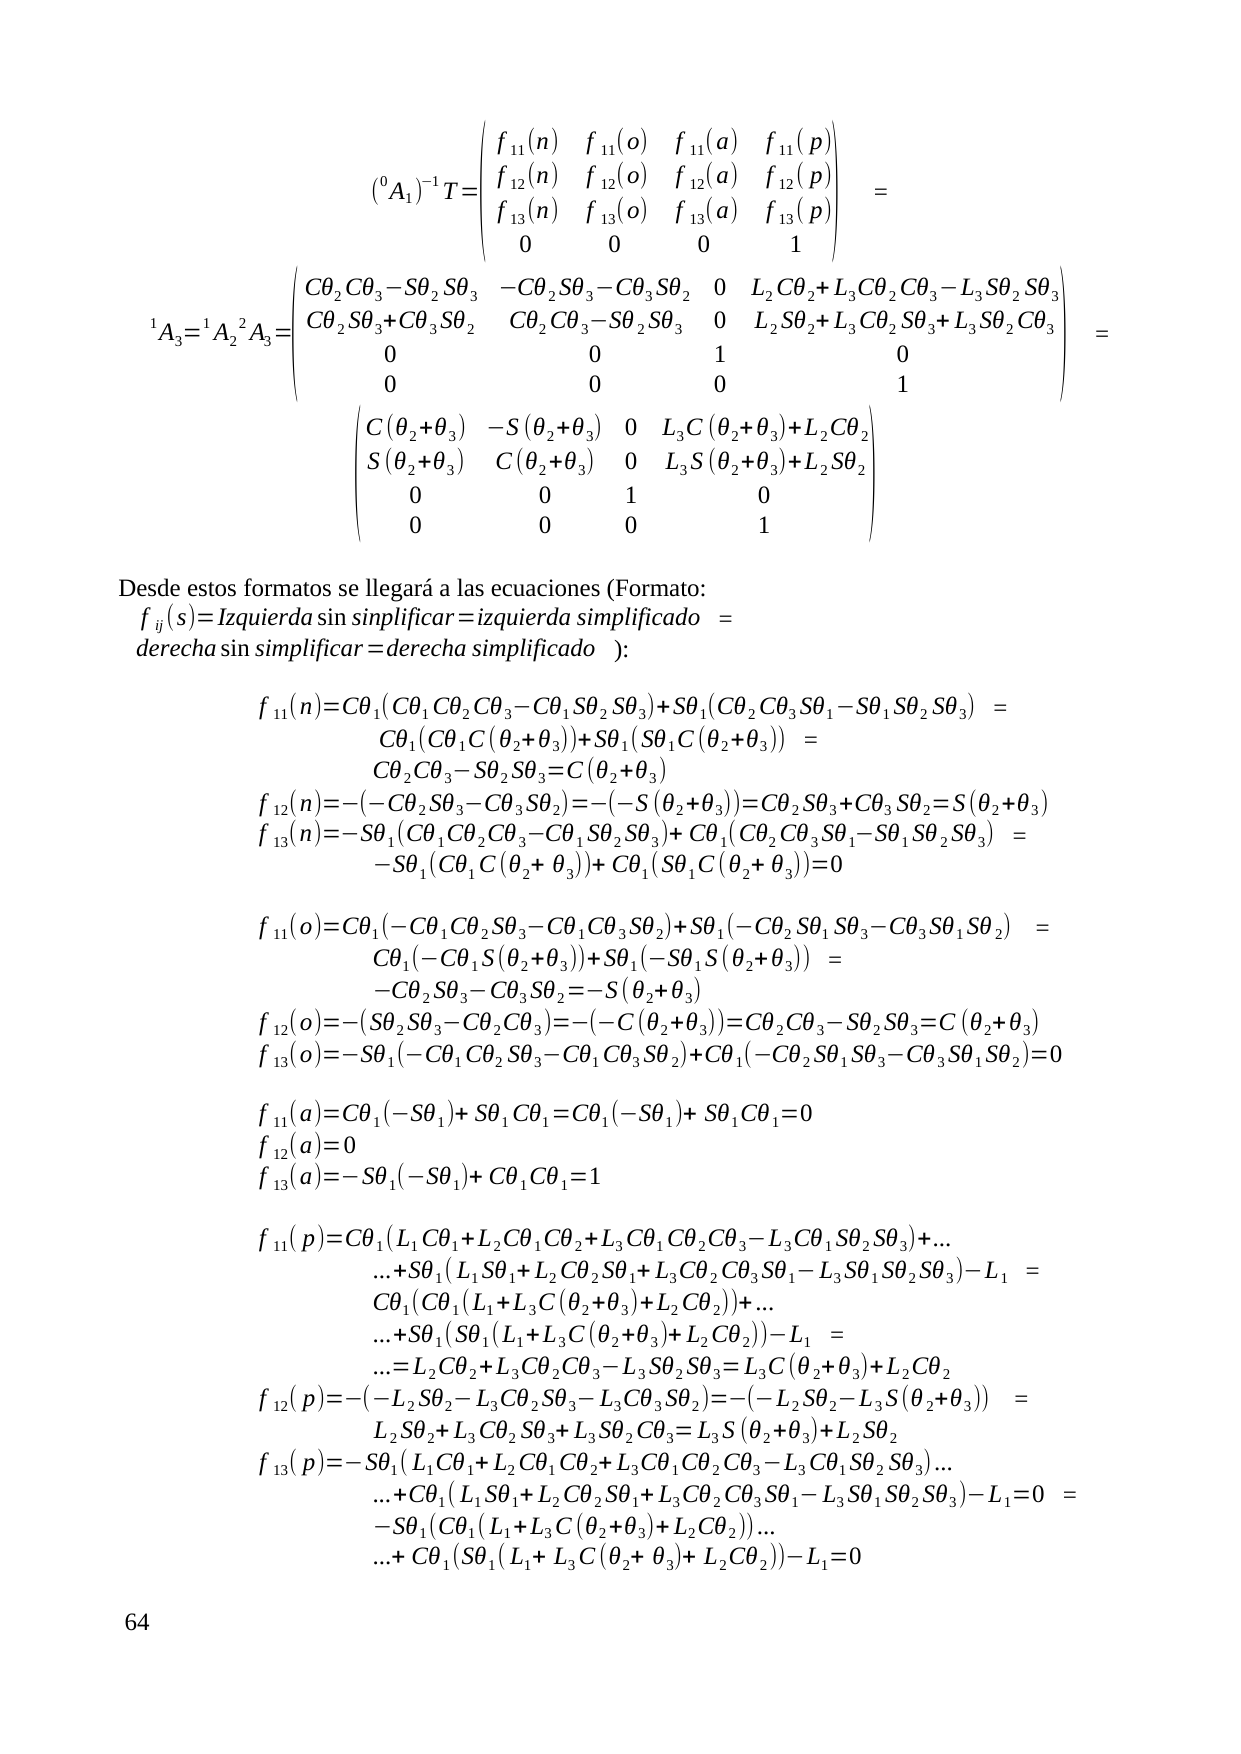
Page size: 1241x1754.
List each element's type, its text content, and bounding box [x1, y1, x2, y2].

text = [236, 819, 1122, 851]
text = [354, 723, 1122, 756]
text = [236, 911, 1122, 943]
text = [354, 1479, 1122, 1511]
text = [236, 692, 1122, 723]
text = [118, 264, 1122, 404]
text = [354, 1319, 1122, 1351]
text ): [118, 634, 1122, 663]
text = [354, 943, 1122, 975]
text = [118, 118, 1122, 264]
text Desde estos formatos se llegará a las ecuaciones (Formato:= [118, 573, 1122, 634]
text = [236, 1383, 1122, 1415]
text = [354, 1255, 1122, 1287]
